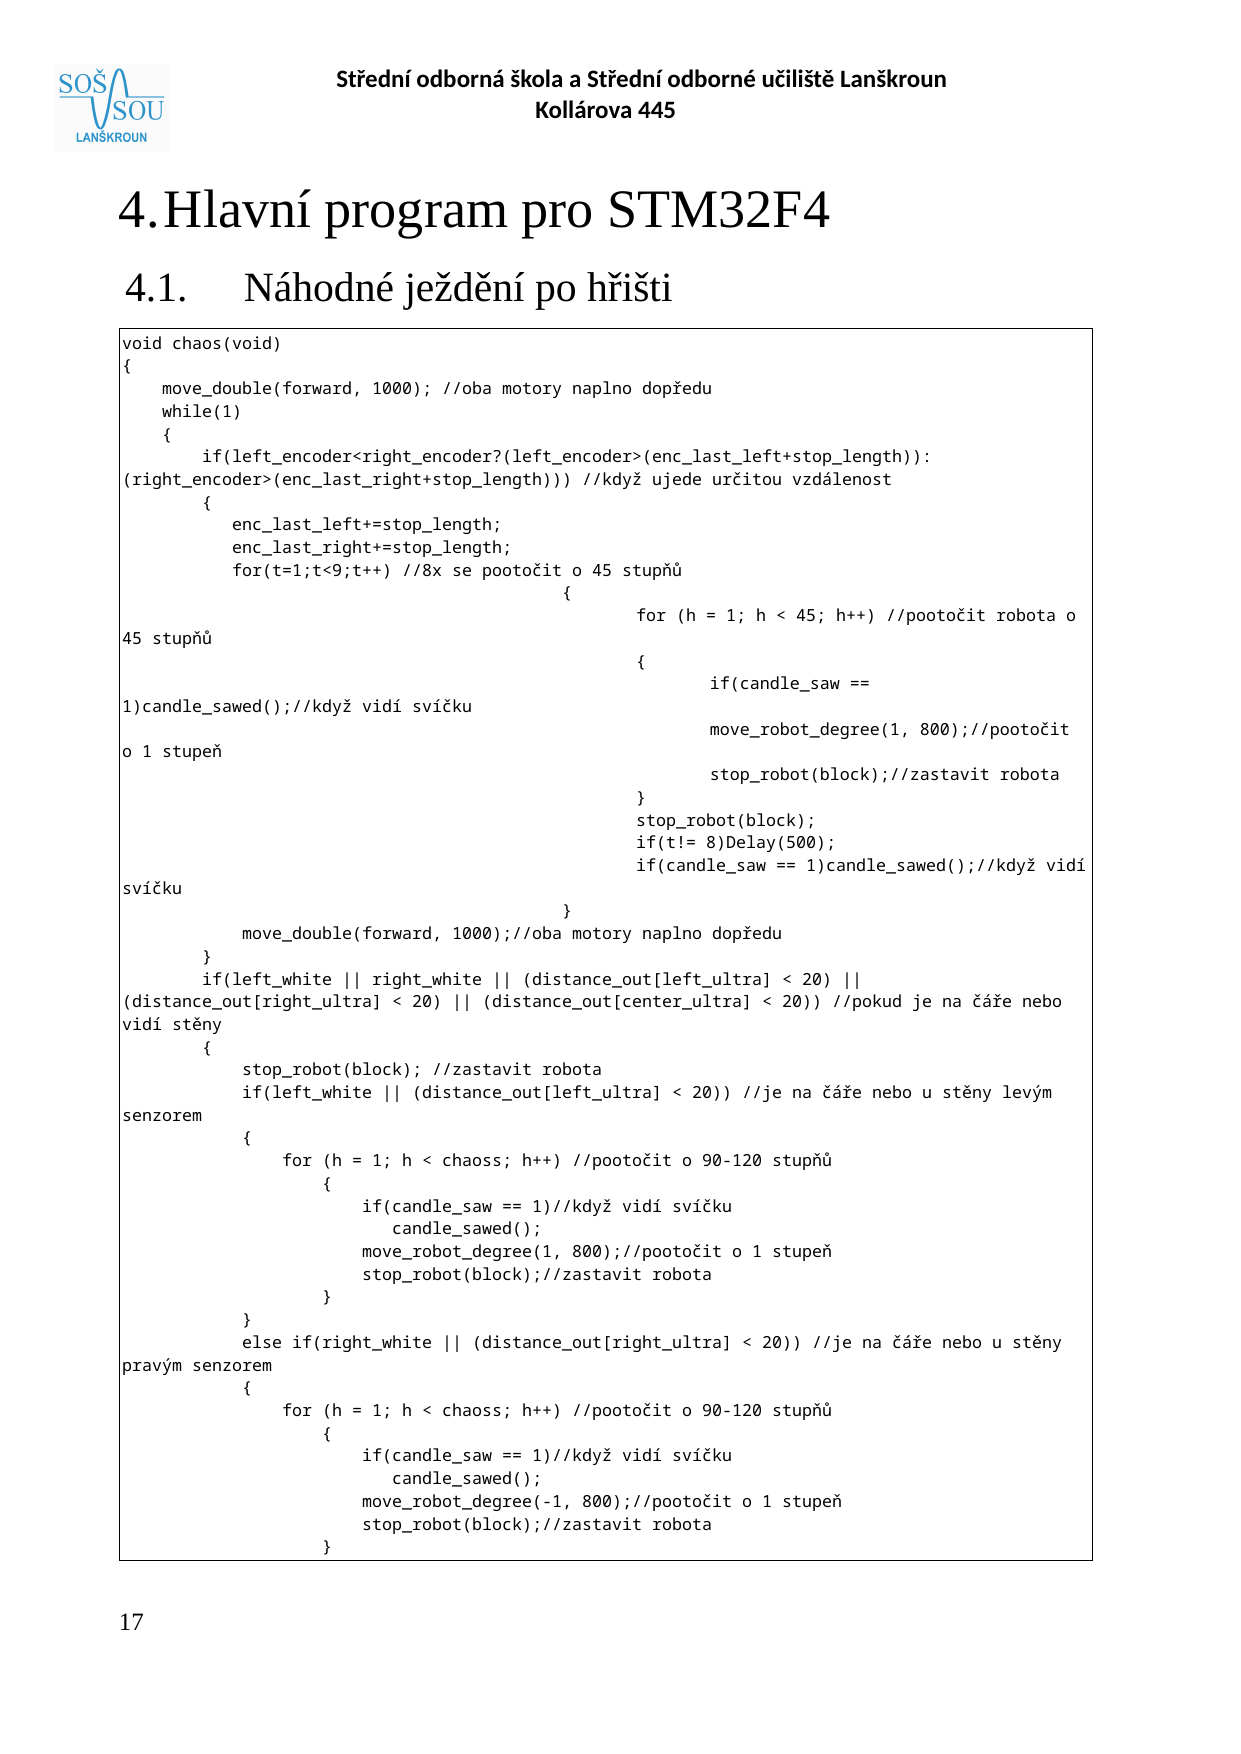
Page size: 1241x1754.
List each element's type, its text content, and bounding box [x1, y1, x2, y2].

text } [120, 1305, 1092, 1327]
text { [120, 1168, 1092, 1191]
text } [120, 896, 1092, 919]
text stop_robot(block); //zastavit robota [120, 1055, 1092, 1078]
text for (h = 1; h < chaoss; h++) //pootočit o 90-120 stupňů [120, 1396, 1092, 1418]
text if(left_white || right_white || (distance_out[left_ultra] < 20) || (distance_out[right_ultra] < 20) || (distance_out[center_ultra] < 20)) //pokud je na čáře nebo vidí stěny [120, 964, 1092, 1032]
text { [120, 1418, 1092, 1441]
text enc_last_right+=stop_length; [120, 533, 1092, 555]
text else if(right_white || (distance_out[right_ultra] < 20)) //je na čáře nebo u stěny pravým senzorem [120, 1327, 1092, 1373]
text move_double(forward, 1000);//oba motory naplno dopředu [120, 919, 1092, 941]
text if(candle_saw == 1)//když vidí svíčku [120, 1441, 1092, 1464]
text { [120, 487, 1092, 510]
text { [120, 578, 1092, 601]
text { [120, 646, 1092, 669]
text for(t=1;t<9;t++) //8x se pootočit o 45 stupňů [120, 555, 1092, 578]
text if(left_white || (distance_out[left_ultra] < 20)) //je na čáře nebo u stěny levým senzorem [120, 1078, 1092, 1123]
text if(left_encoder<right_encoder?(left_encoder>(enc_last_left+stop_length)):(right_encoder>(enc_last_right+stop_length))) //když ujede určitou vzdálenost [120, 442, 1092, 487]
text } [120, 941, 1092, 964]
text move_robot_degree(-1, 800);//pootočit o 1 stupeň [120, 1486, 1092, 1509]
text move_double(forward, 1000); //oba motory naplno dopředu [120, 374, 1092, 396]
text { [120, 1373, 1092, 1396]
text candle_sawed(); [120, 1214, 1092, 1237]
text move_robot_degree(1, 800);//pootočit o 1 stupeň [120, 714, 1092, 760]
text enc_last_left+=stop_length; [120, 510, 1092, 533]
text if(candle_saw == 1)//když vidí svíčku [120, 1191, 1092, 1214]
text for (h = 1; h < 45; h++) //pootočit robota o 45 stupňů [120, 601, 1092, 646]
text { [120, 1123, 1092, 1146]
text if(t!= 8)Delay(500); [120, 828, 1092, 851]
text } [120, 782, 1092, 805]
text if(candle_saw == 1)candle_sawed();//když vidí svíčku [120, 851, 1092, 896]
text if(candle_saw == 1)candle_sawed();//když vidí svíčku [120, 669, 1092, 714]
text { [120, 419, 1092, 442]
subtitle Hlavní program pro STM32F4 [119, 177, 1092, 239]
text stop_robot(block);//zastavit robota [120, 1259, 1092, 1282]
text void chaos(void) [120, 329, 1092, 351]
text } [120, 1532, 1092, 1560]
text stop_robot(block);//zastavit robota [120, 1509, 1092, 1532]
text while(1) [120, 396, 1092, 419]
text candle_sawed(); [120, 1464, 1092, 1486]
text { [120, 351, 1092, 374]
text for (h = 1; h < chaoss; h++) //pootočit o 90-120 stupňů [120, 1146, 1092, 1168]
text } [120, 1282, 1092, 1305]
text move_robot_degree(1, 800);//pootočit o 1 stupeň [120, 1237, 1092, 1259]
text { [120, 1032, 1092, 1055]
text stop_robot(block);//zastavit robota [120, 760, 1092, 782]
text stop_robot(block); [120, 805, 1092, 828]
picture [53, 64, 170, 152]
subtitle Náhodné ježdění po hřišti [125, 263, 1092, 311]
